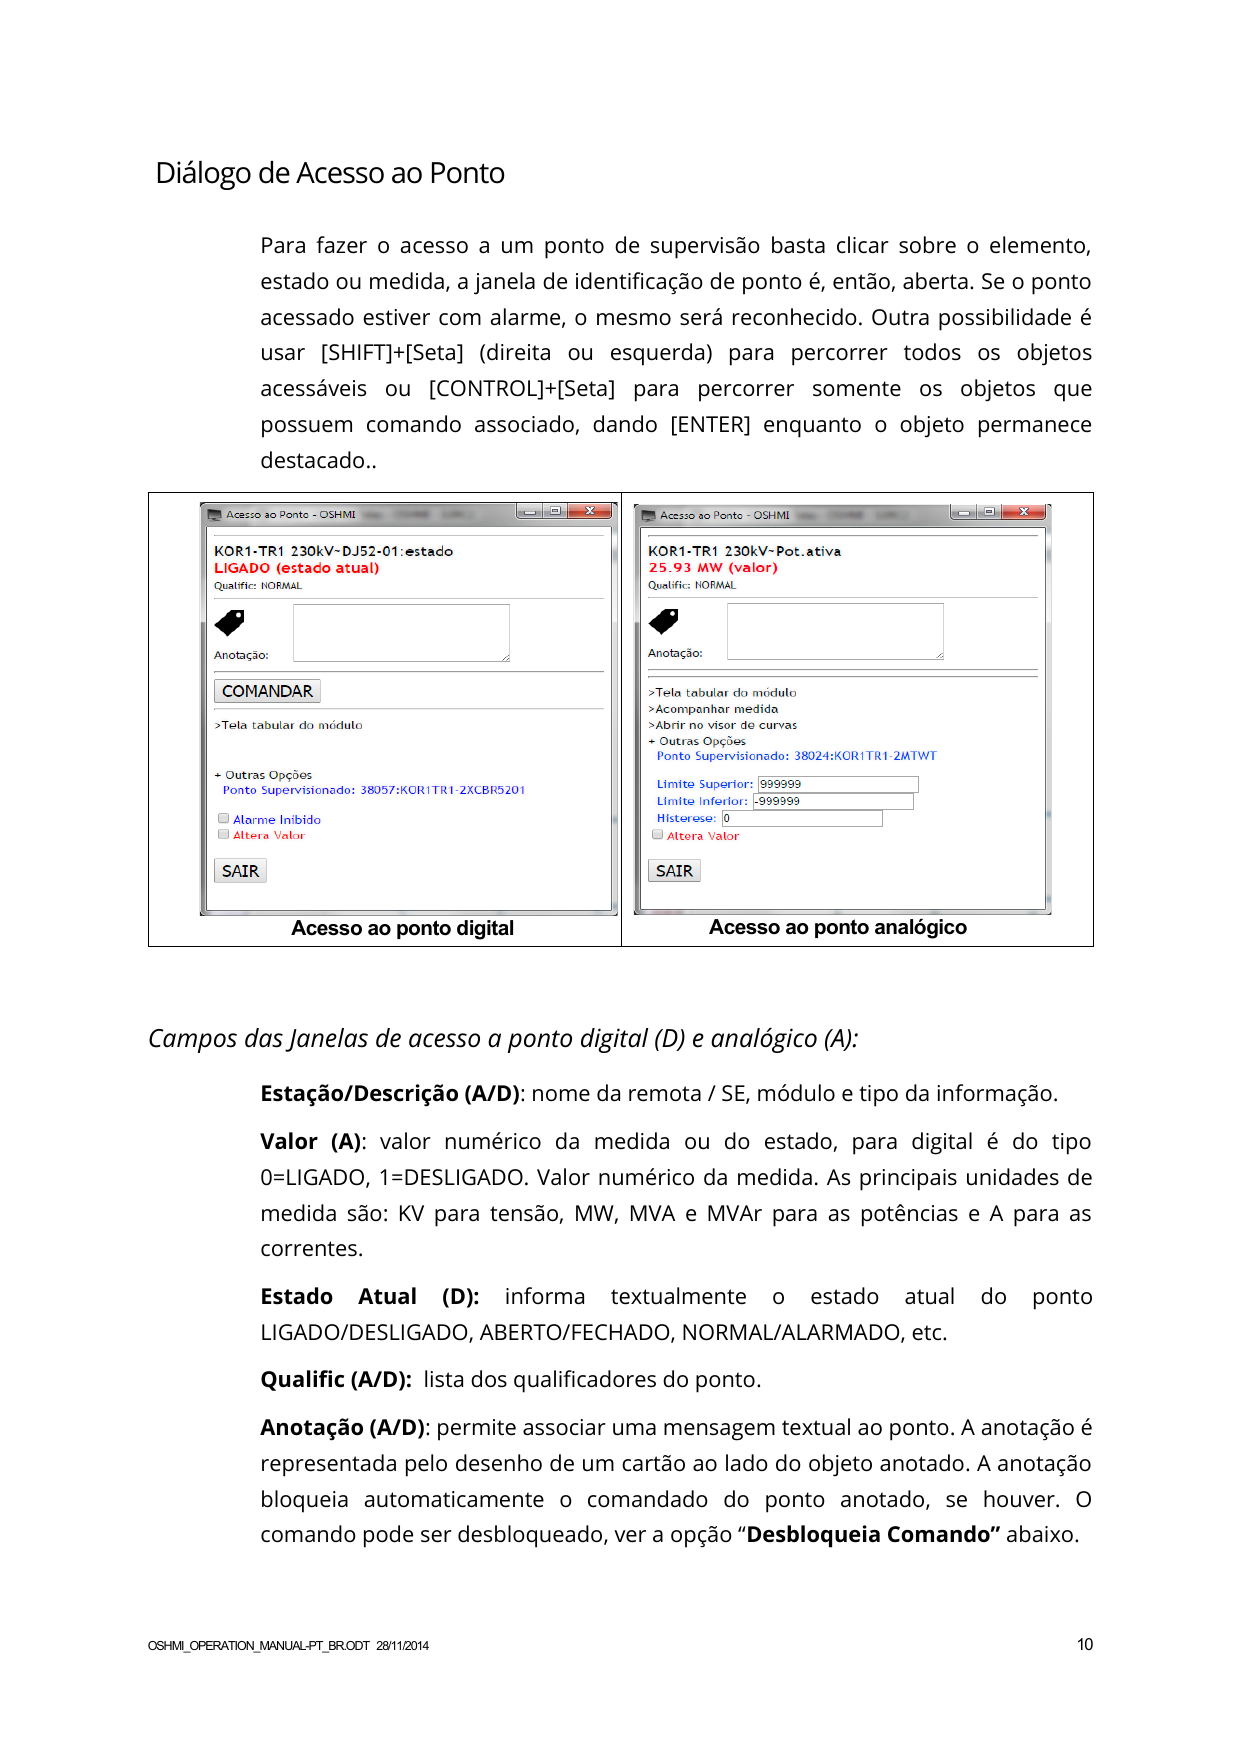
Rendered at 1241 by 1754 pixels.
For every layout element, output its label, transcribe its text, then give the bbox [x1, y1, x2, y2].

text Estação/Descrição (A/D): nome da remota / SE, módulo e tipo da informação. [260, 1078, 1093, 1108]
table_header Acesso ao ponto analógico [622, 493, 1093, 946]
text Valor (A): valor numérico da medida ou do estado, para digital é do tipo 0=LIGADO, 1=DESLIGADO. Valor numérico da medida. As principais unidades de medida são: KV para tensão, MW, MVA e MVAr para as potências e A para as correntes. [260, 1126, 1093, 1263]
text Para fazer o acesso a um ponto de supervisão basta clicar sobre o elemento, estado ou medida, a janela de identificação de ponto é, então, aberta. Se o ponto acessado estiver com alarme, o mesmo será reconhecido. Outra possibilidade é usar [SHIFT]+[Seta] (direita ou esquerda) para percorrer todos os objetos acessáveis ou [CONTROL]+[Seta] para percorrer somente os objetos que possuem comando associado, dando [ENTER] enquanto o objeto permanece destacado.. [260, 230, 1093, 474]
picture [633, 504, 1052, 915]
text Anotação (A/D): permite associar uma mensagem textual ao ponto. A anotação é representada pelo desenho de um cartão ao lado do objeto anotado. A anotação bloqueia automaticamente o comandado do ponto anotado, se houver. O comando pode ser desbloqueado, ver a opção “Desbloqueia Comando” abaixo. [260, 1412, 1093, 1549]
picture [199, 502, 618, 916]
text Qualific (A/D): lista dos qualificadores do ponto. [260, 1364, 1093, 1394]
subtitle Campos das Janelas de acesso a ponto digital (D) e analógico (A): [148, 1020, 1093, 1054]
table_header Acesso ao ponto digital [149, 503, 621, 946]
table_header [149, 493, 621, 502]
text Estado Atual (D): informa textualmente o estado atual do ponto LIGADO/DESLIGADO, ABERTO/FECHADO, NORMAL/ALARMADO, etc. [260, 1281, 1093, 1347]
subtitle Diálogo de Acesso ao Ponto [149, 146, 1093, 211]
